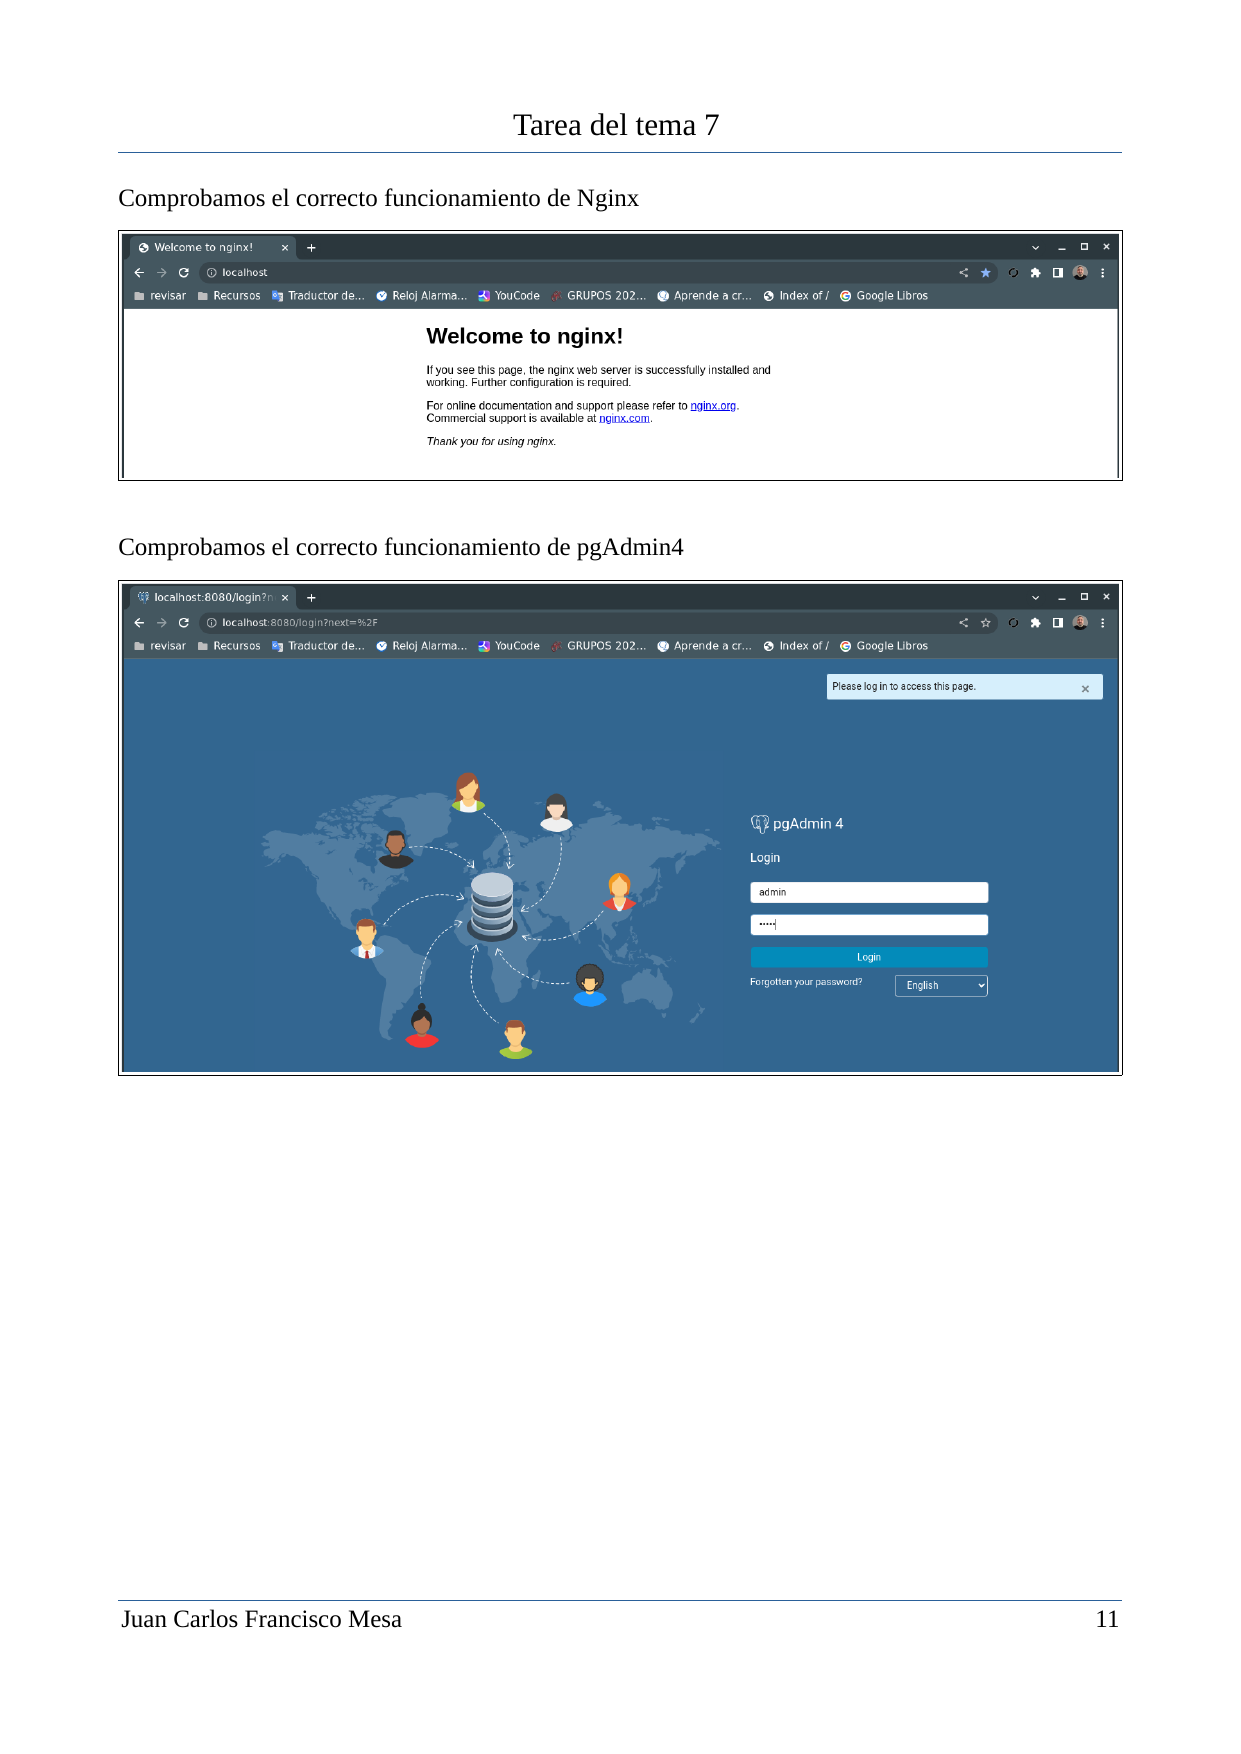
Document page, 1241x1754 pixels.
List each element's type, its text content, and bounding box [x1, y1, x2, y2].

text Comprobamos el correcto funcionamiento de pgAdmin4 [118, 532, 1122, 561]
text Comprobamos el correcto funcionamiento de Nginx [118, 183, 1122, 212]
picture [121, 583, 1119, 1072]
picture [121, 233, 1119, 478]
